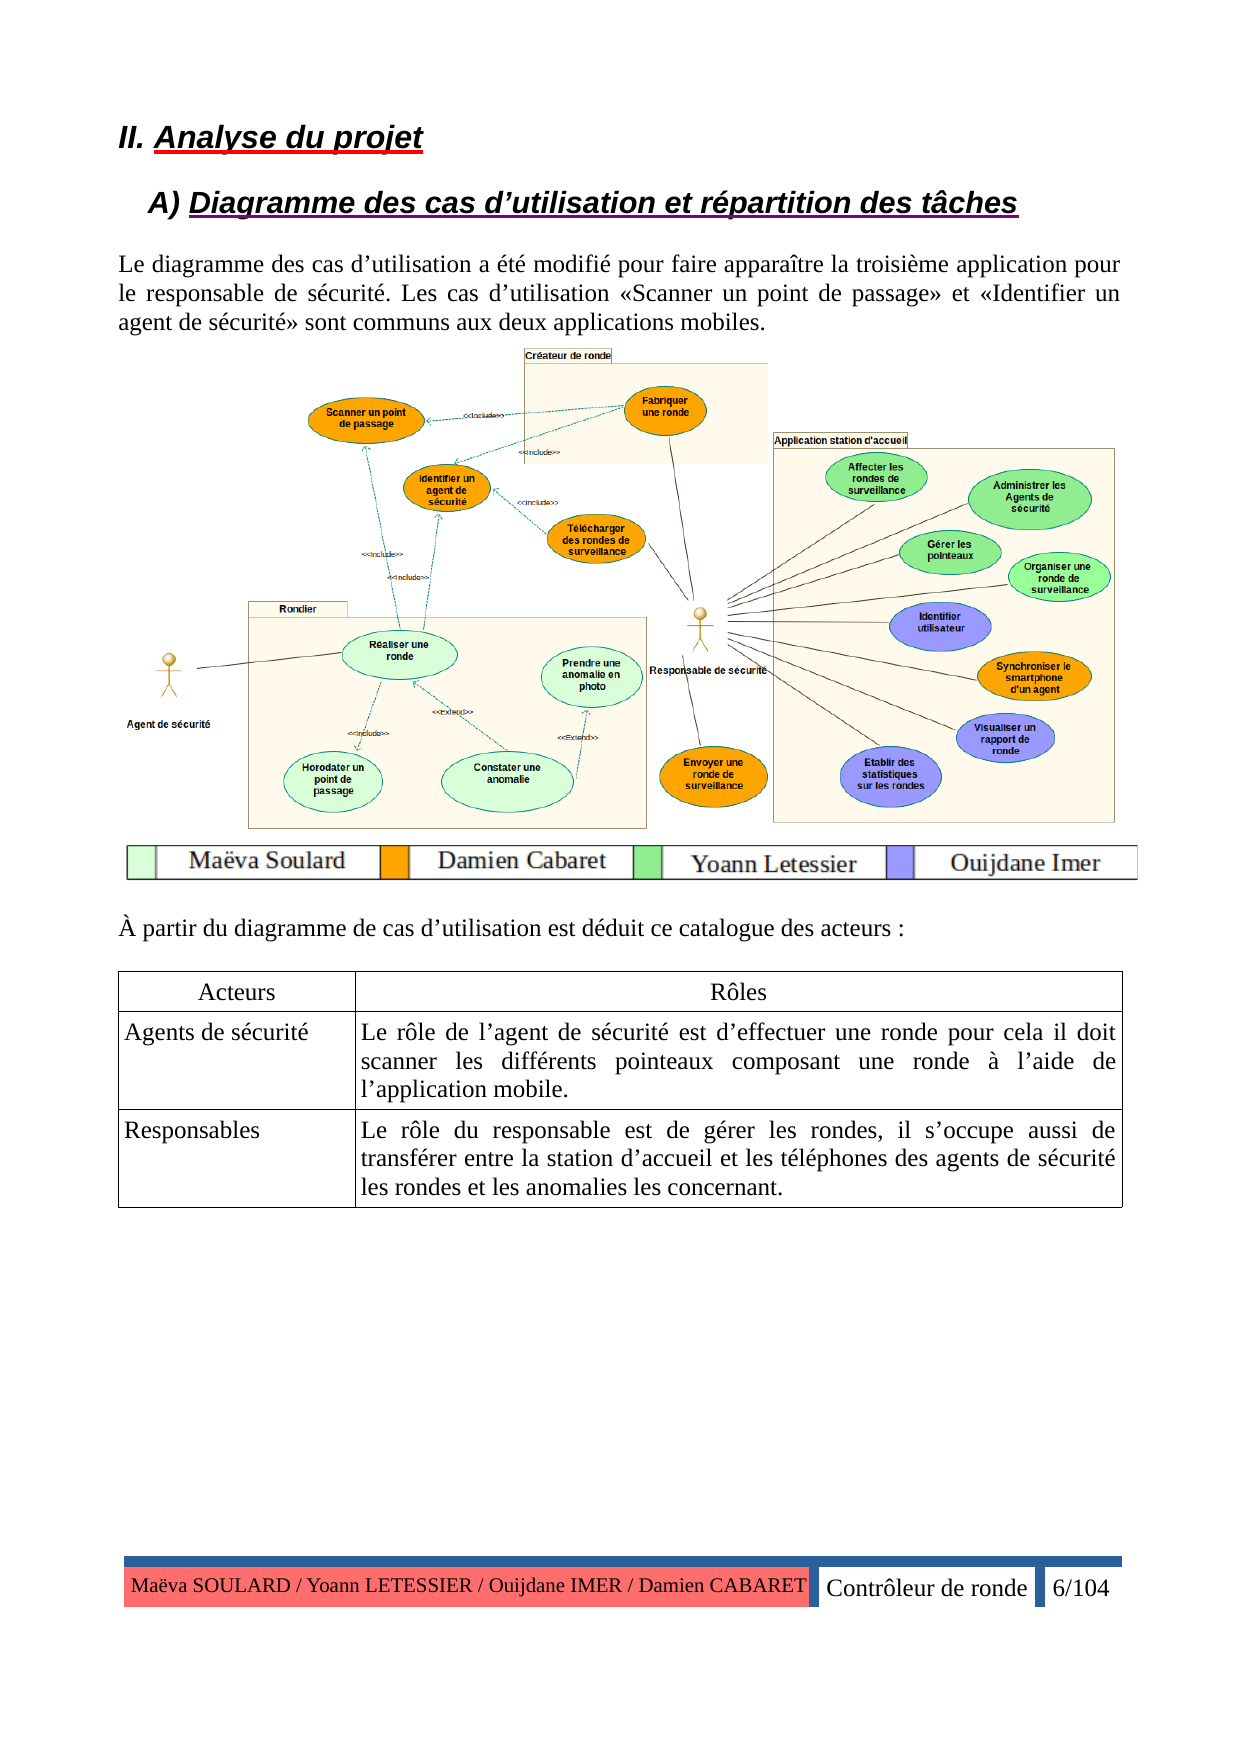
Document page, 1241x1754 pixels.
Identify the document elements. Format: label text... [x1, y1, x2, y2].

subtitle Analyse du projet [118, 118, 1122, 155]
table_cell Responsables [119, 1110, 355, 1207]
subtitle Diagramme des cas d’utilisation et répartition des tâches [118, 184, 1122, 220]
text Le diagramme des cas d’utilisation a été modifié pour faire apparaître la troisième application pour le responsable de sécurité. Les cas d’utilisation «Scanner un point de passage» et «Identifier un agent de sécurité» sont communs aux deux applications mobiles. [118, 249, 1122, 336]
table_header Rôles [356, 972, 1122, 1011]
table_header Acteurs [119, 972, 355, 1011]
picture [118, 339, 1123, 837]
table_cell Le rôle de l’agent de sécurité est d’effectuer une ronde pour cela il doit scanner les différents pointeaux composant une ronde à l’aide de l’application mobile. [356, 1012, 1122, 1109]
text À partir du diagramme de cas d’utilisation est déduit ce catalogue des acteurs : [118, 913, 1122, 941]
picture [120, 845, 1138, 884]
table_cell Le rôle du responsable est de gérer les rondes, il s’occupe aussi de transférer entre la station d’accueil et les téléphones des agents de sécurité les rondes et les anomalies les concernant. [356, 1110, 1122, 1207]
table_cell Agents de sécurité [119, 1012, 355, 1109]
